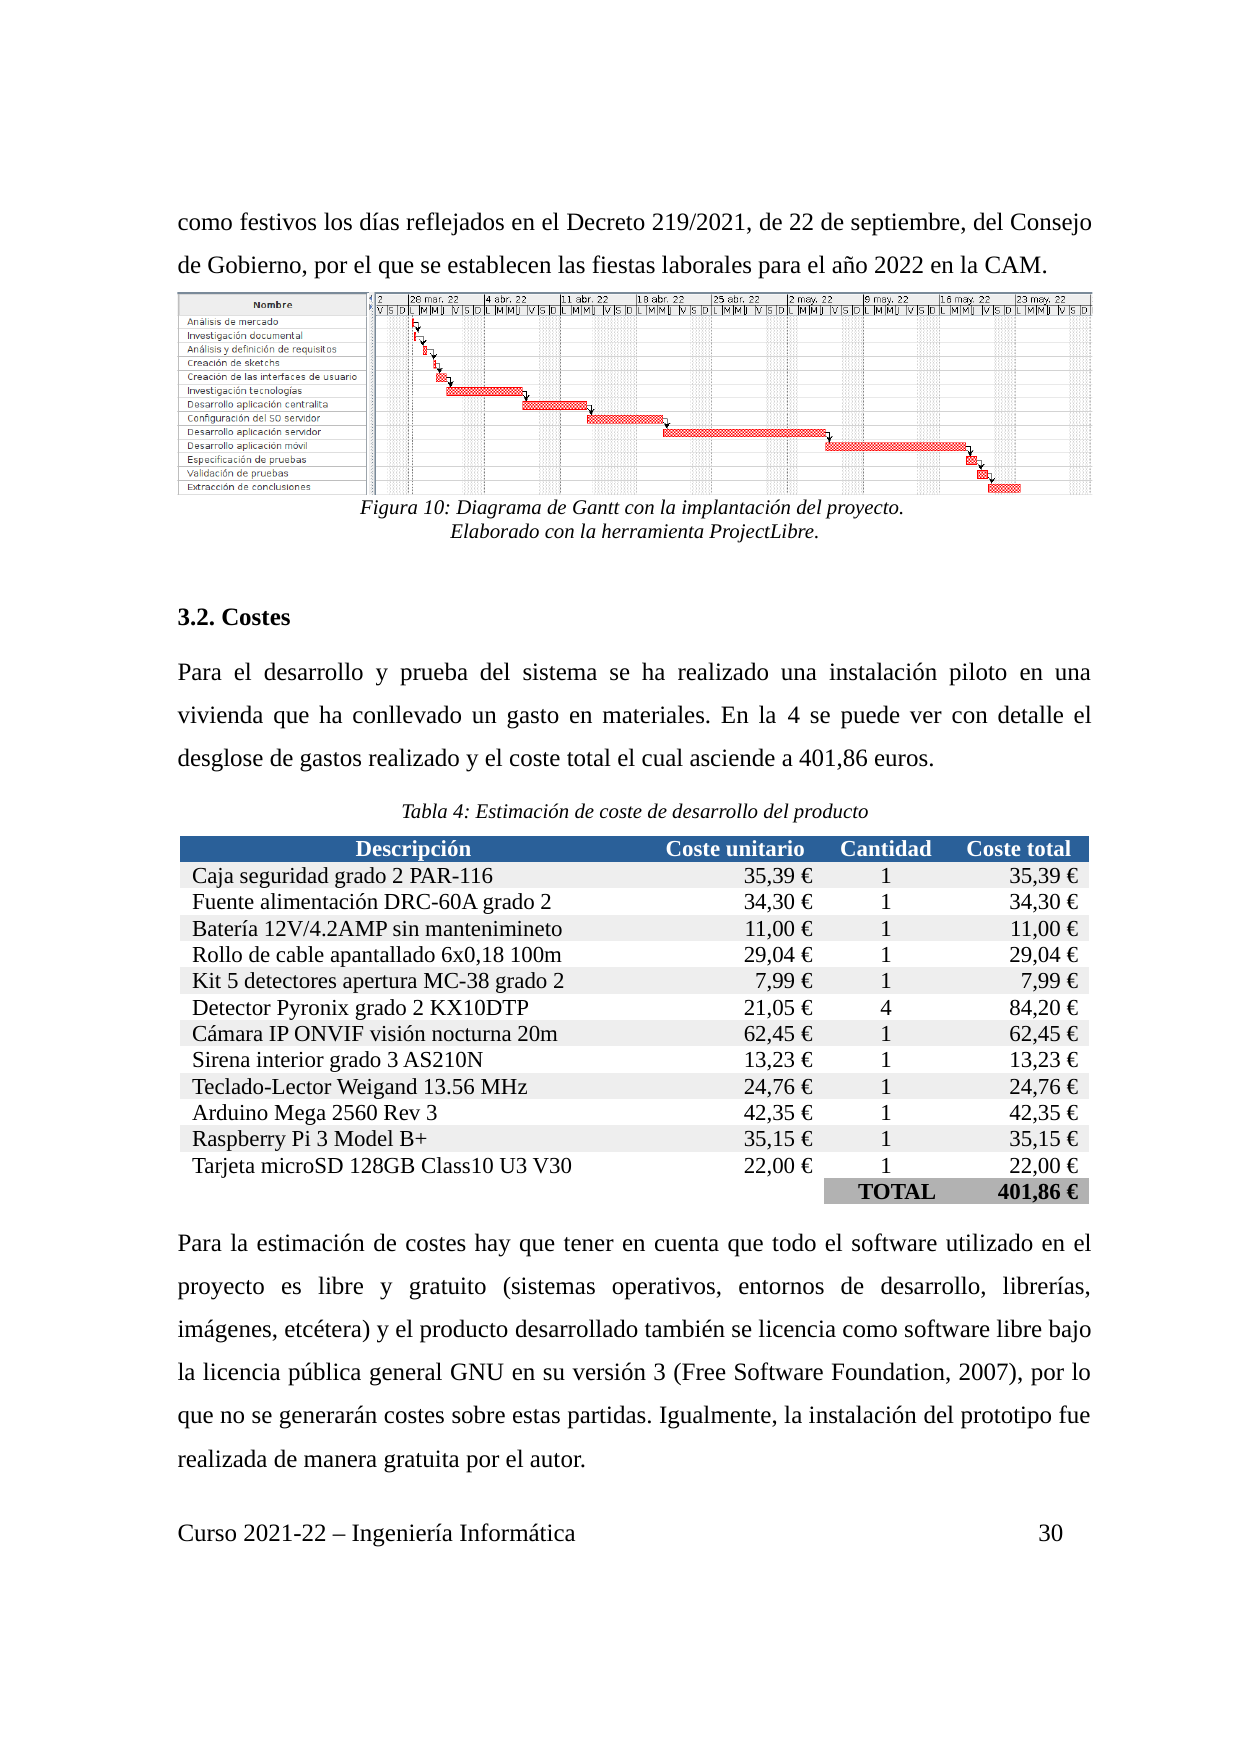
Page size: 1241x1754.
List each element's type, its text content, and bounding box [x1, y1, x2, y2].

table_cell 1 [824, 915, 948, 941]
picture [177, 292, 1093, 495]
table_cell 22,00 € [948, 1152, 1089, 1178]
table_cell Raspberry Pi 3 Model B+ [180, 1125, 646, 1152]
table_cell 1 [824, 1046, 948, 1073]
table_cell 1 [824, 888, 948, 914]
table_header Coste unitario [646, 836, 824, 862]
table_cell 35,39 € [948, 862, 1089, 888]
table_cell 1 [824, 1020, 948, 1046]
table_cell 84,20 € [948, 994, 1089, 1020]
table_cell 34,30 € [948, 888, 1089, 914]
text Figura 10: Diagrama de Gantt con la implantación del proyecto. Elaborado con la herramienta ProjectLibre. [177, 495, 1092, 543]
table_cell Tarjeta microSD 128GB Class10 U3 V30 [180, 1152, 646, 1178]
table_cell 29,04 € [948, 941, 1089, 967]
table_cell 62,45 € [948, 1020, 1089, 1046]
table_cell 1 [824, 941, 948, 967]
table_cell 21,05 € [646, 994, 824, 1020]
table_cell 1 [824, 862, 948, 888]
table_cell [646, 1178, 824, 1204]
table_cell 24,76 € [646, 1073, 824, 1099]
table_cell 11,00 € [646, 915, 824, 941]
table_header Cantidad [824, 836, 948, 862]
table_cell 401,86 € [948, 1178, 1089, 1204]
table_header Descripción [180, 836, 646, 862]
table_cell Kit 5 detectores apertura MC-38 grado 2 [180, 967, 646, 994]
table_cell 13,23 € [948, 1046, 1089, 1073]
table_cell 42,35 € [646, 1099, 824, 1125]
subtitle 3.2. Costes [177, 602, 1092, 630]
table_cell Teclado-Lector Weigand 13.56 MHz [180, 1073, 646, 1099]
table_cell 35,39 € [646, 862, 824, 888]
table_cell 11,00 € [948, 915, 1089, 941]
text Para el desarrollo y prueba del sistema se ha realizado una instalación piloto en una vivienda que ha conllevado un gasto en materiales. En la Tabla 4 se puede ver con detalle el desglose de gastos realizado y el coste total el cual asciende a 401,86 euros. [177, 657, 1092, 772]
table_cell 13,23 € [646, 1046, 824, 1073]
table_cell 7,99 € [646, 967, 824, 994]
table_cell 22,00 € [646, 1152, 824, 1178]
text Tabla 4: Estimación de coste de desarrollo del producto [177, 799, 1092, 823]
table_cell Rollo de cable apantallado 6x0,18 100m [180, 941, 646, 967]
table_cell 34,30 € [646, 888, 824, 914]
table_cell TOTAL [824, 1178, 948, 1204]
table_cell 24,76 € [948, 1073, 1089, 1099]
table_cell Cámara IP ONVIF visión nocturna 20m [180, 1020, 646, 1046]
table_cell [180, 1178, 646, 1204]
text La Figura 10 ilustra mediante un diagrama de Gantt la proyección sobre el calendario de las etapas anteriormente definidas. Dicha proyección ha sido configurada con jornadas de trabajo de 8 horas, cinco días laborables a la semana (de lunes a viernes) y se han marcado como festivos los días reflejados en el Decreto 219/2021, de 22 de septiembre, del Consejo de Gobierno, por el que se establecen las fiestas laborales para el año 2022 en la CAM. [177, 207, 1092, 278]
table_cell Batería 12V/4.2AMP sin mantenimineto [180, 915, 646, 941]
table_cell 35,15 € [646, 1125, 824, 1152]
table_cell Fuente alimentación DRC-60A grado 2 [180, 888, 646, 914]
table_header Coste total [948, 836, 1089, 862]
table_cell Detector Pyronix grado 2 KX10DTP [180, 994, 646, 1020]
table_cell 1 [824, 967, 948, 994]
table_cell 1 [824, 1073, 948, 1099]
table_cell 42,35 € [948, 1099, 1089, 1125]
table_cell 1 [824, 1125, 948, 1152]
table_cell Caja seguridad grado 2 PAR-116 [180, 862, 646, 888]
table_cell Arduino Mega 2560 Rev 3 [180, 1099, 646, 1125]
table_cell Sirena interior grado 3 AS210N [180, 1046, 646, 1073]
table_cell 35,15 € [948, 1125, 1089, 1152]
table_cell 4 [824, 994, 948, 1020]
table_cell 29,04 € [646, 941, 824, 967]
table_cell 62,45 € [646, 1020, 824, 1046]
text Para la estimación de costes hay que tener en cuenta que todo el software utilizado en el proyecto es libre y gratuito (sistemas operativos, entornos de desarrollo, librerías, imágenes, etcétera) y el producto desarrollado también se licencia como software libre bajo la licencia pública general GNU en su versión 3 (Free Software Foundation, 2007), por lo que no se generarán costes sobre estas partidas. Igualmente, la instalación del prototipo fue realizada de manera gratuita por el autor. [177, 1228, 1092, 1472]
table_cell 1 [824, 1152, 948, 1178]
table_cell 1 [824, 1099, 948, 1125]
table_cell 7,99 € [948, 967, 1089, 994]
